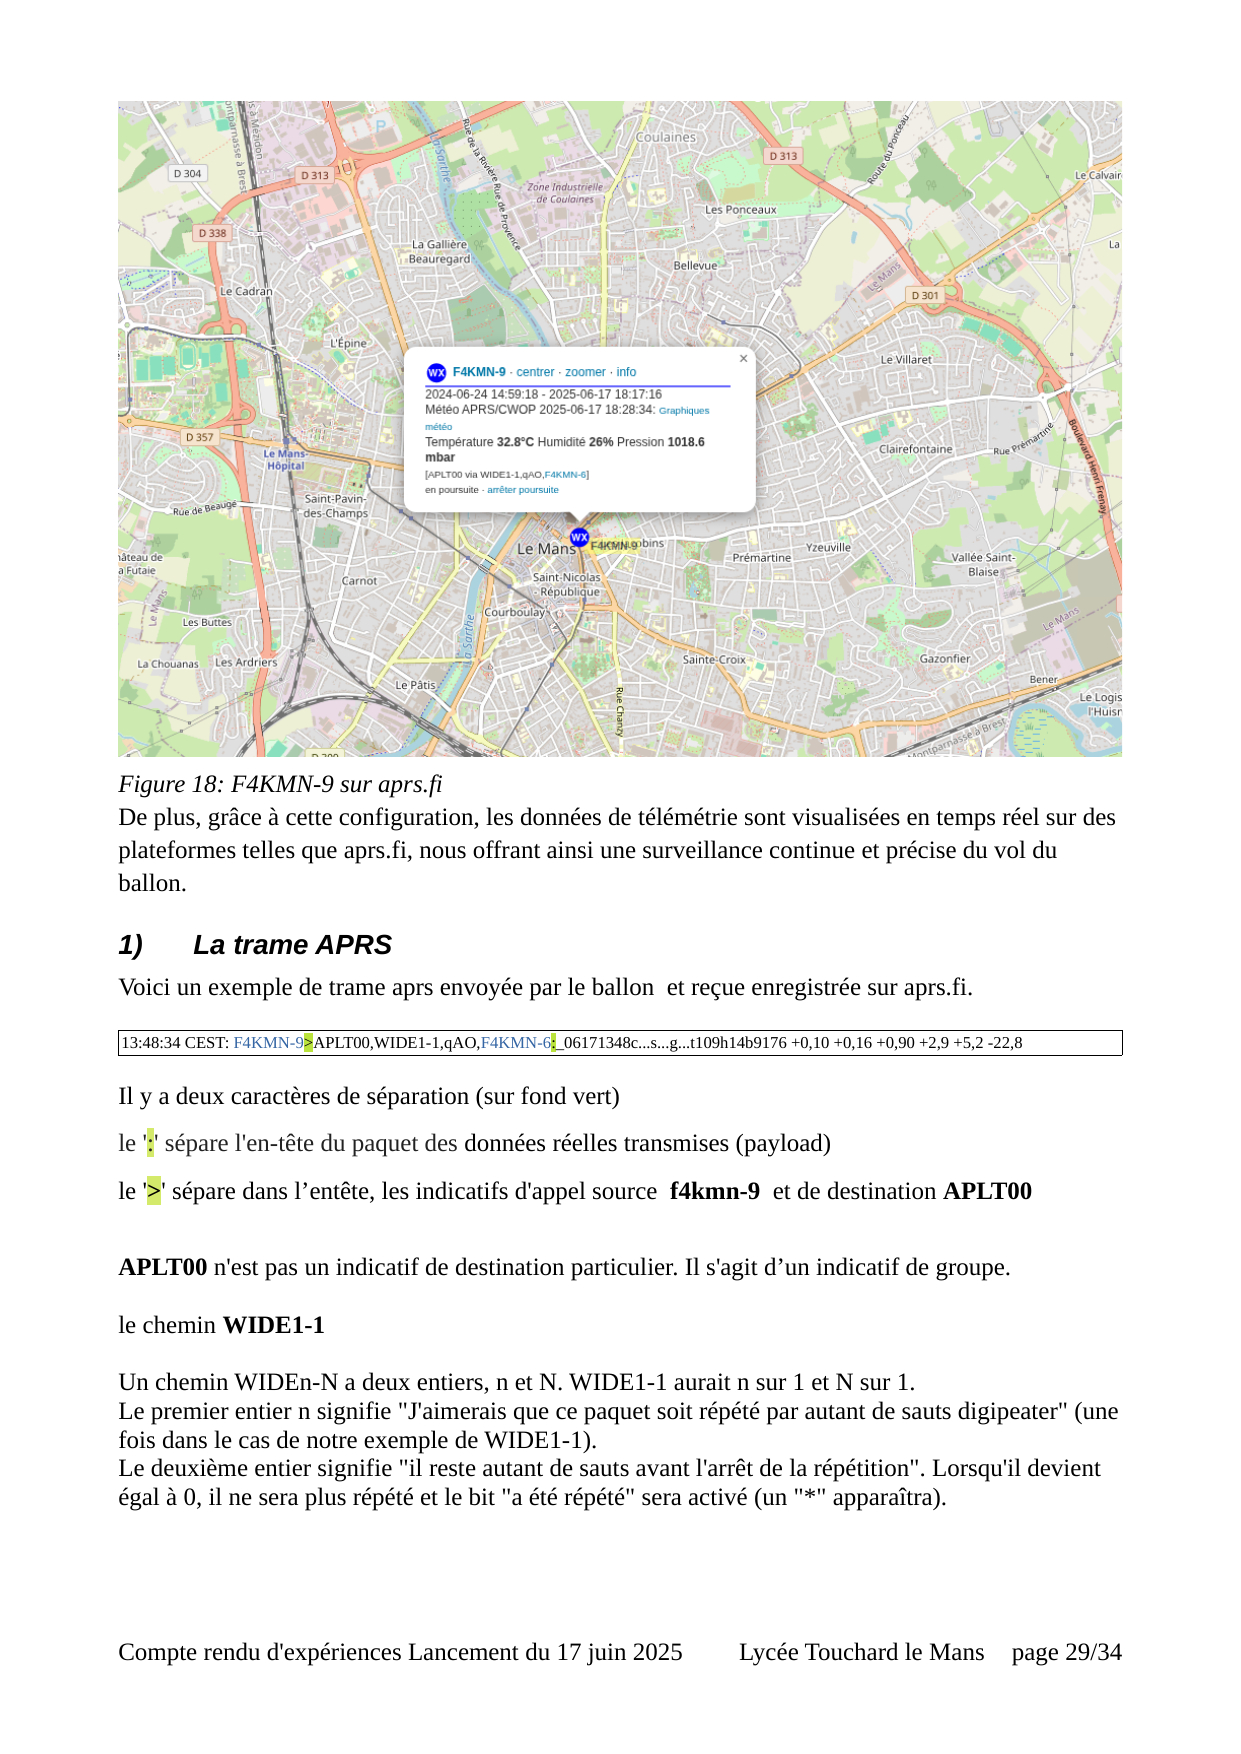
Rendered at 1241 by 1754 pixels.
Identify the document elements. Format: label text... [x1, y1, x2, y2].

subtitle La trame APRS [118, 928, 1122, 960]
text le chemin WIDE1-1 [118, 1310, 1122, 1338]
text le ':' sépare l'en-tête du paquet des données réelles transmises (payload) [118, 1128, 1122, 1157]
text APLT00 n'est pas un indicatif de destination particulier. Il s'agit d’un indicatif de groupe. [118, 1252, 1122, 1281]
text Voici un exemple de trame aprs envoyée par le ballon et reçue enregistrée sur aprs.fi. [118, 972, 1122, 1001]
text le '>' sépare dans l’entête, les indicatifs d'appel source f4kmn-9 et de destination APLT00 [118, 1176, 1122, 1205]
text [118, 88, 1122, 101]
text Il y a deux caractères de séparation (sur fond vert) [118, 1081, 1122, 1109]
picture [118, 101, 1123, 757]
text 13:48:34 CEST: F4KMN-9>APLT00,WIDE1-1,qAO,F4KMN-6:_06171348c...s...g...t109h14b9176 +0,10 +0,16 +0,90 +2,9 +5,2 -22,8 [119, 1031, 1122, 1055]
text Figure 18: F4KMN-9 sur aprs.fi [118, 757, 1122, 798]
text Un chemin WIDEn-N a deux entiers, n et N. WIDE1-1 aurait n sur 1 et N sur 1. Le premier entier n signifie "J'aimerais que ce paquet soit répété par autant de sauts digipeater" (une fois dans le cas de notre exemple de WIDE1-1). Le deuxième entier signifie "il reste autant de sauts avant l'arrêt de la répétition". Lorsqu'il devient égal à 0, il ne sera plus répété et le bit "a été répété" sera activé (un "*" apparaîtra). [118, 1367, 1122, 1511]
text De plus, grâce à cette configuration, les données de télémétrie sont visualisées en temps réel sur des plateformes telles que aprs.fi, nous offrant ainsi une surveillance continue et précise du vol du ballon. [118, 798, 1122, 897]
